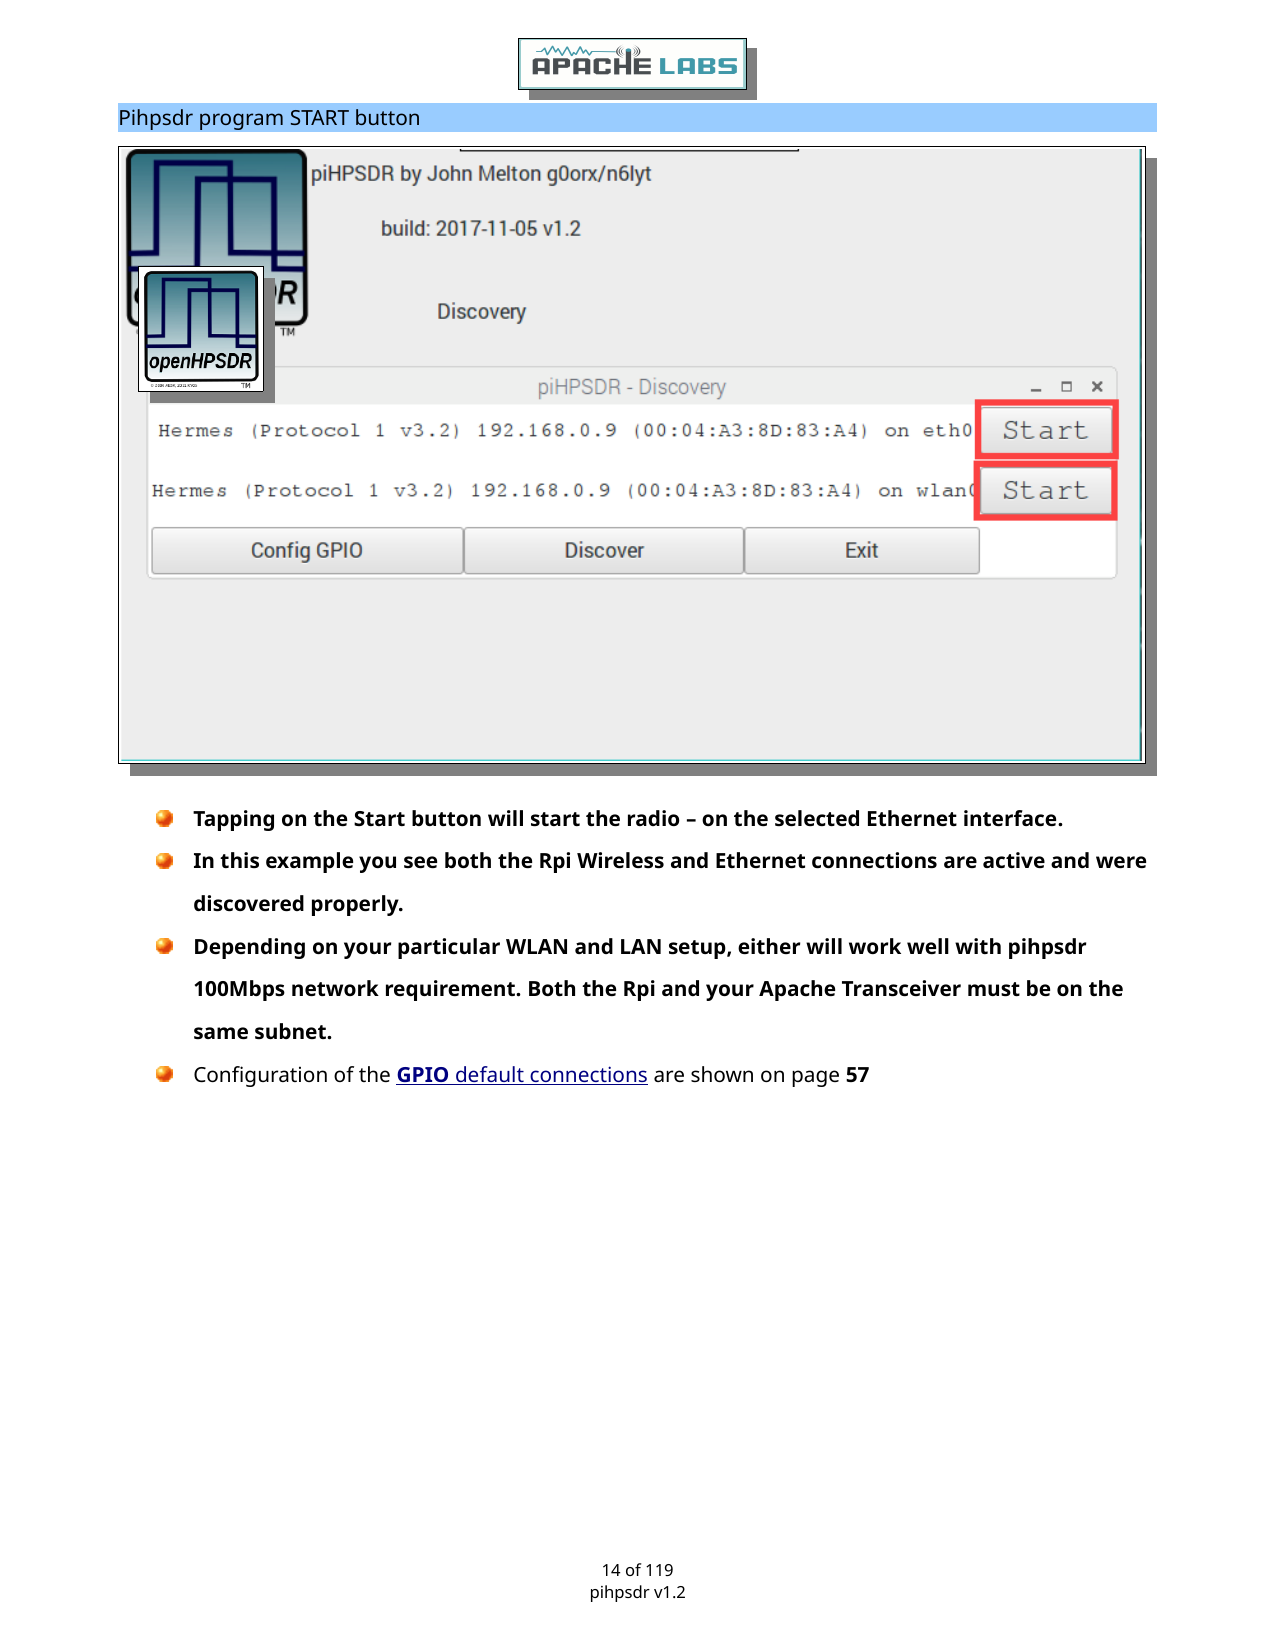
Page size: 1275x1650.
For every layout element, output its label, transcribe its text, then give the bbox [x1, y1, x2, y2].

list Configuration of the GPIO default connections are shown on page 57 [156, 1060, 1157, 1088]
picture [156, 853, 173, 869]
subtitle Pihpsdr program START button [118, 103, 1157, 132]
picture [521, 40, 744, 87]
list In this example you see both the Rpi Wireless and Ethernet connections are active and were discovered properly. [156, 847, 1157, 918]
picture [156, 810, 173, 827]
picture [156, 1066, 173, 1082]
picture [156, 938, 173, 954]
list Tapping on the Start button will start the radio – on the selected Ethernet interface. [156, 804, 1157, 832]
list Depending on your particular WLAN and LAN setup, either will work well with pihpsdr 100Mbps network requirement. Both the Rpi and your Apache Transceiver must be on the same subnet. [156, 932, 1157, 1046]
picture [121, 149, 1142, 761]
